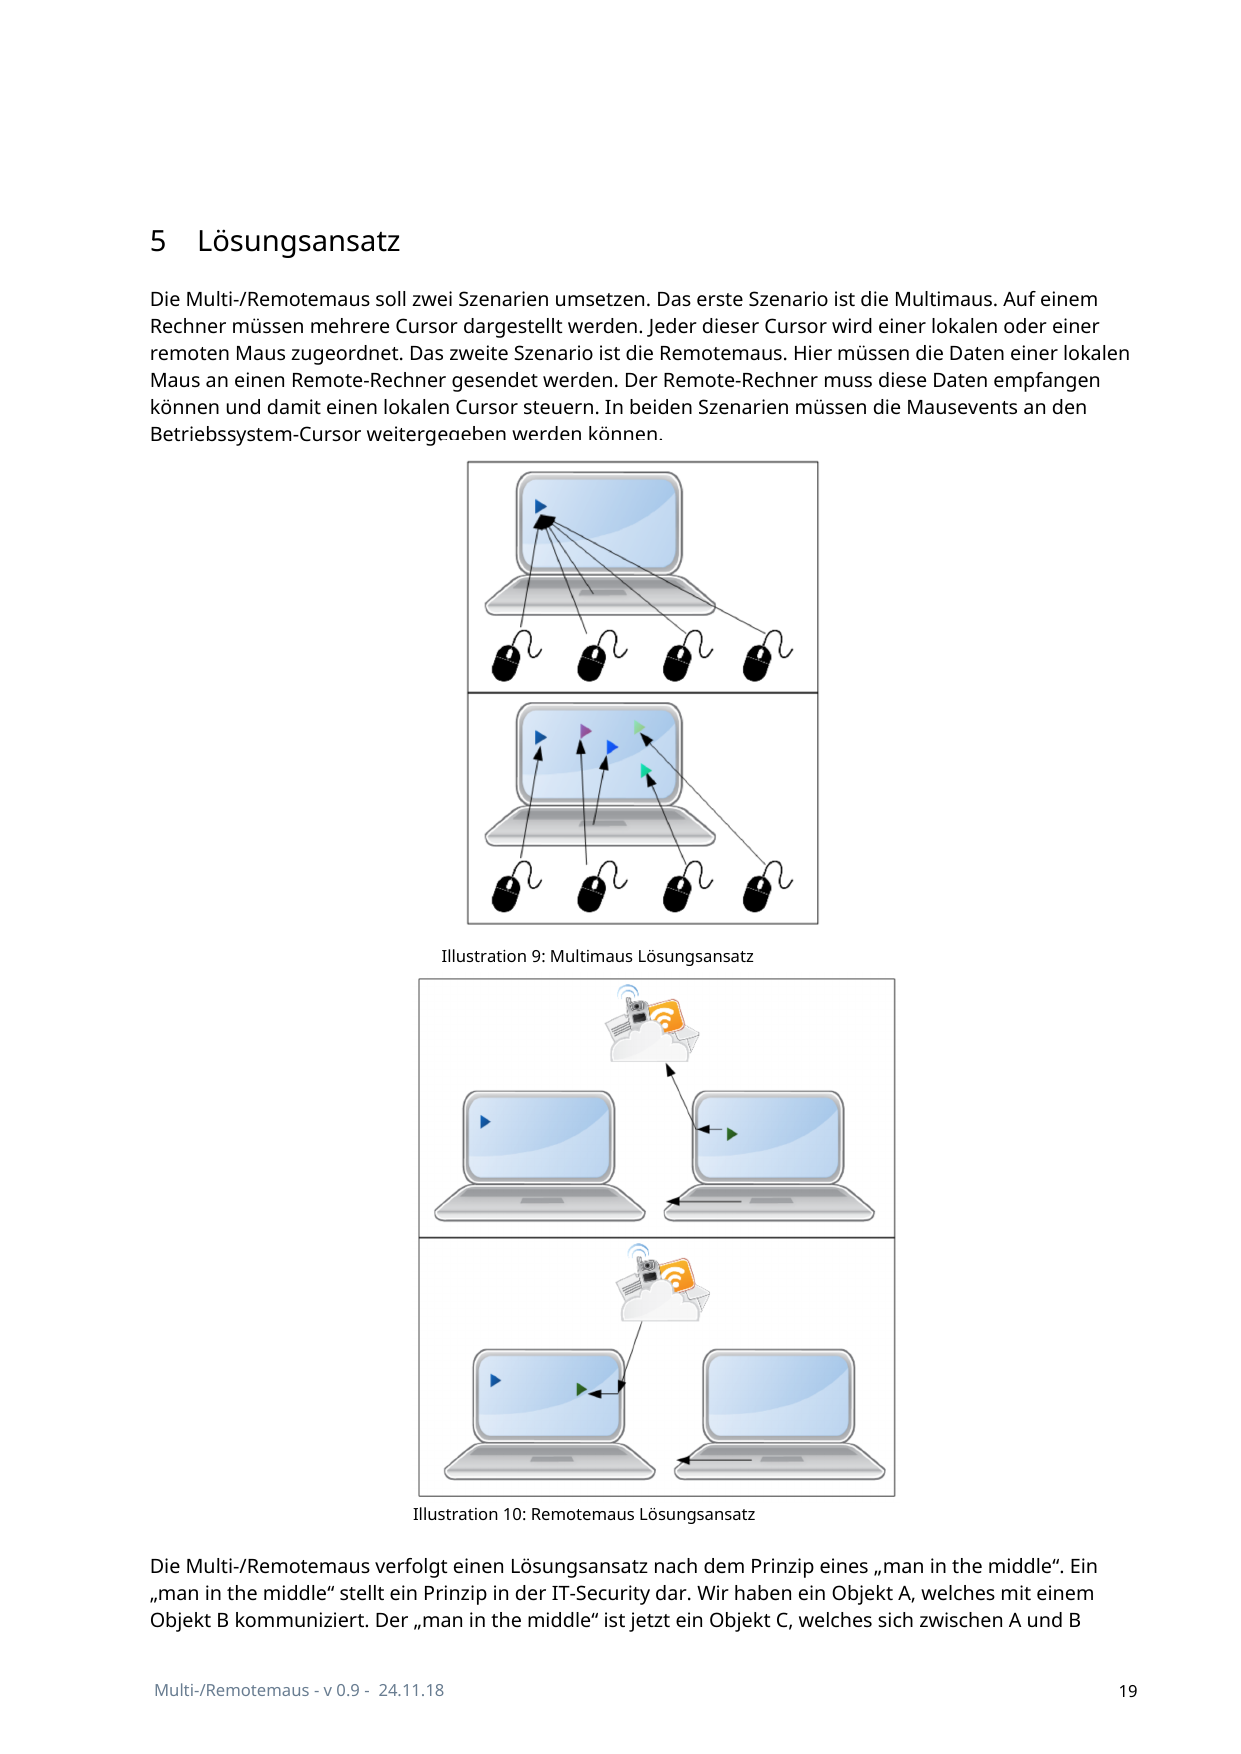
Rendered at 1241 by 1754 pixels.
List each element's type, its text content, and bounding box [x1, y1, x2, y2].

picture [441, 440, 844, 945]
subtitle Lösungsansatz [149, 221, 1136, 260]
picture [412, 972, 900, 1503]
text Illustration 10: Remotemaus Lösungsansatz [413, 1503, 900, 1525]
text Die Multi-/Remotemaus soll zwei Szenarien umsetzen. Das erste Szenario ist die Multimaus. Auf einem Rechner müssen mehrere Cursor dargestellt werden. Jeder dieser Cursor wird einer lokalen oder einer remoten Maus zugeordnet. Das zweite Szenario ist die Remotemaus. Hier müssen die Daten einer lokalen Maus an einen Remote-Rechner gesendet werden. Der Remote-Rechner muss diese Daten empfangen können und damit einen lokalen Cursor steuern. In beiden Szenarien müssen die Mausevents an den Betriebssystem-Cursor weitergegeben werden können. [149, 285, 1136, 447]
text Illustration 9: Multimaus Lösungsansatz [441, 945, 844, 967]
text Die Multi-/Remotemaus verfolgt einen Lösungsansatz nach dem Prinzip eines „man in the middle“. Ein „man in the middle“ stellt ein Prinzip in der IT-Security dar. Wir haben ein Objekt A, welches mit einem Objekt B kommuniziert. Der „man in the middle“ ist jetzt ein Objekt C, welches sich zwischen A und B [149, 1552, 1136, 1633]
